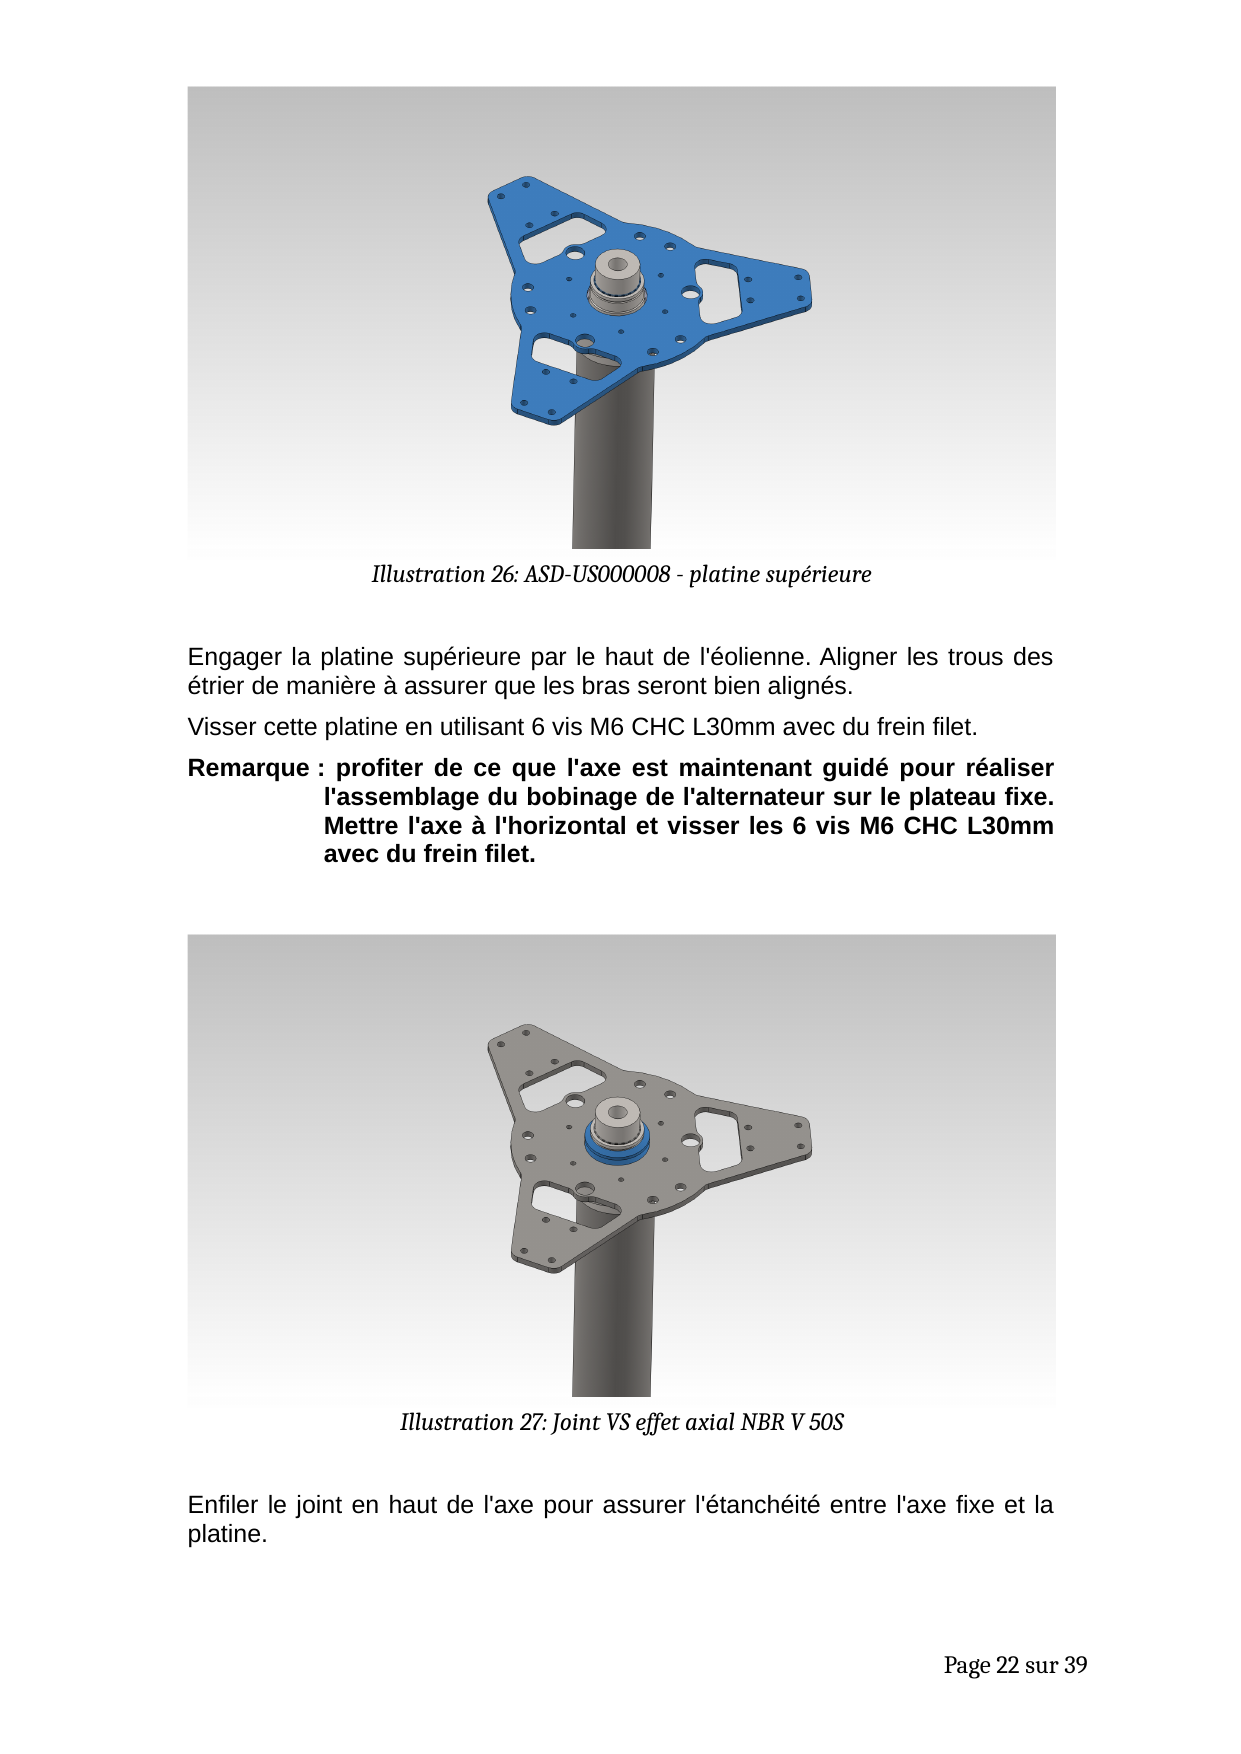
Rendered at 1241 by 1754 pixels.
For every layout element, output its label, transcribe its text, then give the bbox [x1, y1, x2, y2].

text Illustration 27: Joint VS effet axial NBR V 50S [187, 1408, 1056, 1436]
picture [187, 86, 1056, 560]
text Engager la platine supérieure par le haut de l'éolienne. Aligner les trous des étrier de manière à assurer que les bras seront bien alignés. [187, 642, 1056, 699]
text Remarque : profiter de ce que l'axe est maintenant guidé pour réaliser l'assemblage du bobinage de l'alternateur sur le plateau fixe. Mettre l'axe à l'horizontal et visser les 6 vis M6 CHC L30mm avec du frein filet. [187, 753, 1056, 868]
picture [187, 934, 1056, 1408]
text Enfiler le joint en haut de l'axe pour assurer l'étanchéité entre l'axe fixe et la platine. [187, 1490, 1056, 1548]
text Illustration 26: ASD-US000008 - platine supérieure [187, 560, 1056, 588]
text Visser cette platine en utilisant 6 vis M6 CHC L30mm avec du frein filet. [187, 712, 1056, 741]
